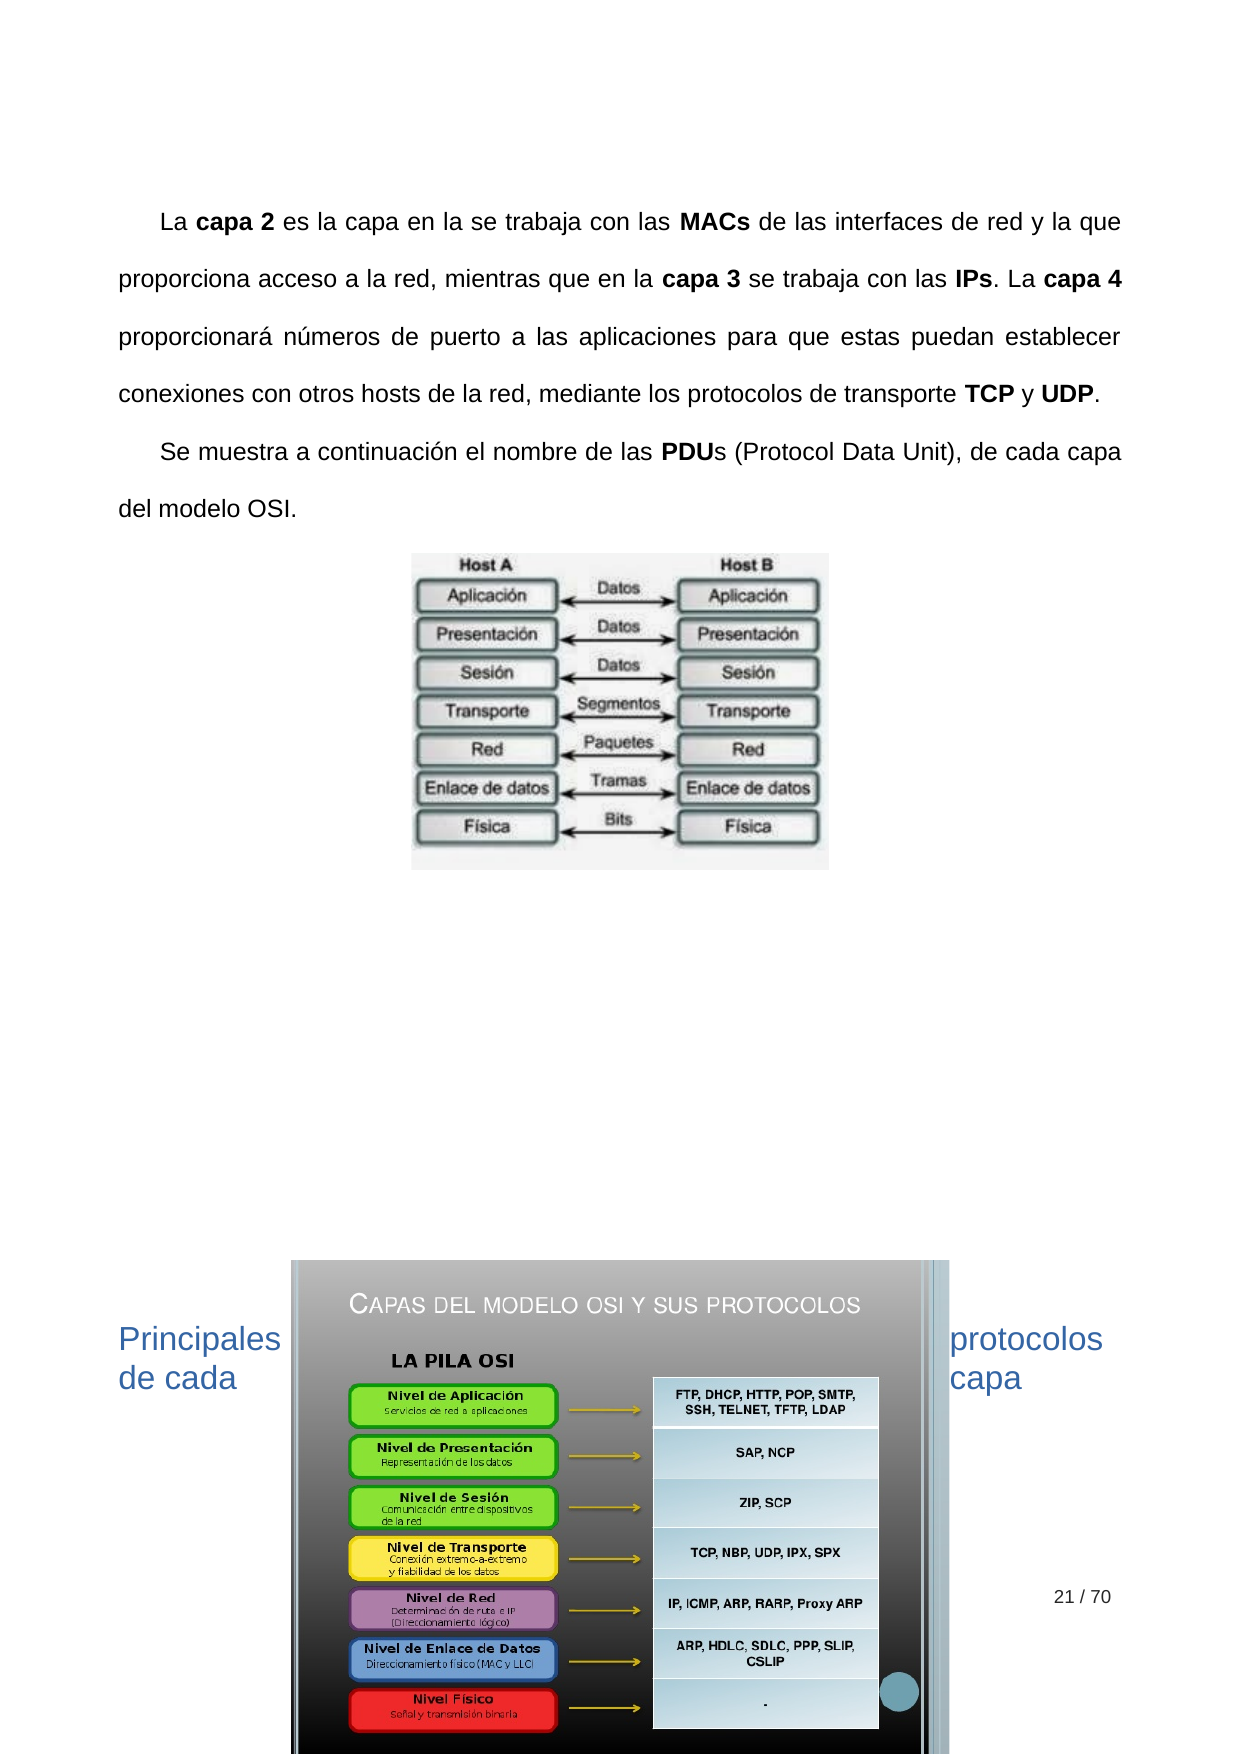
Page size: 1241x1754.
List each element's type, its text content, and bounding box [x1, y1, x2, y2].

text La capa 2 es la capa en la se trabaja con las MACs de las interfaces de red y la que proporciona acceso a la red, mientras que en la capa 3 se trabaja con las IPs. La capa 4 proporcionará números de puerto a las aplicaciones para que estas puedan establecer conexiones con otros hosts de la red, mediante los protocolos de transporte TCP y UDP. [118, 207, 1122, 408]
text Principales protocolos de cada capa [118, 1319, 291, 1396]
picture [411, 553, 829, 870]
text Principales protocolos de cada capa [950, 1319, 1122, 1396]
text Se muestra a continuación el nombre de las PDUs (Protocol Data Unit), de cada capa del modelo OSI. [118, 437, 1122, 523]
picture [291, 1260, 950, 1754]
